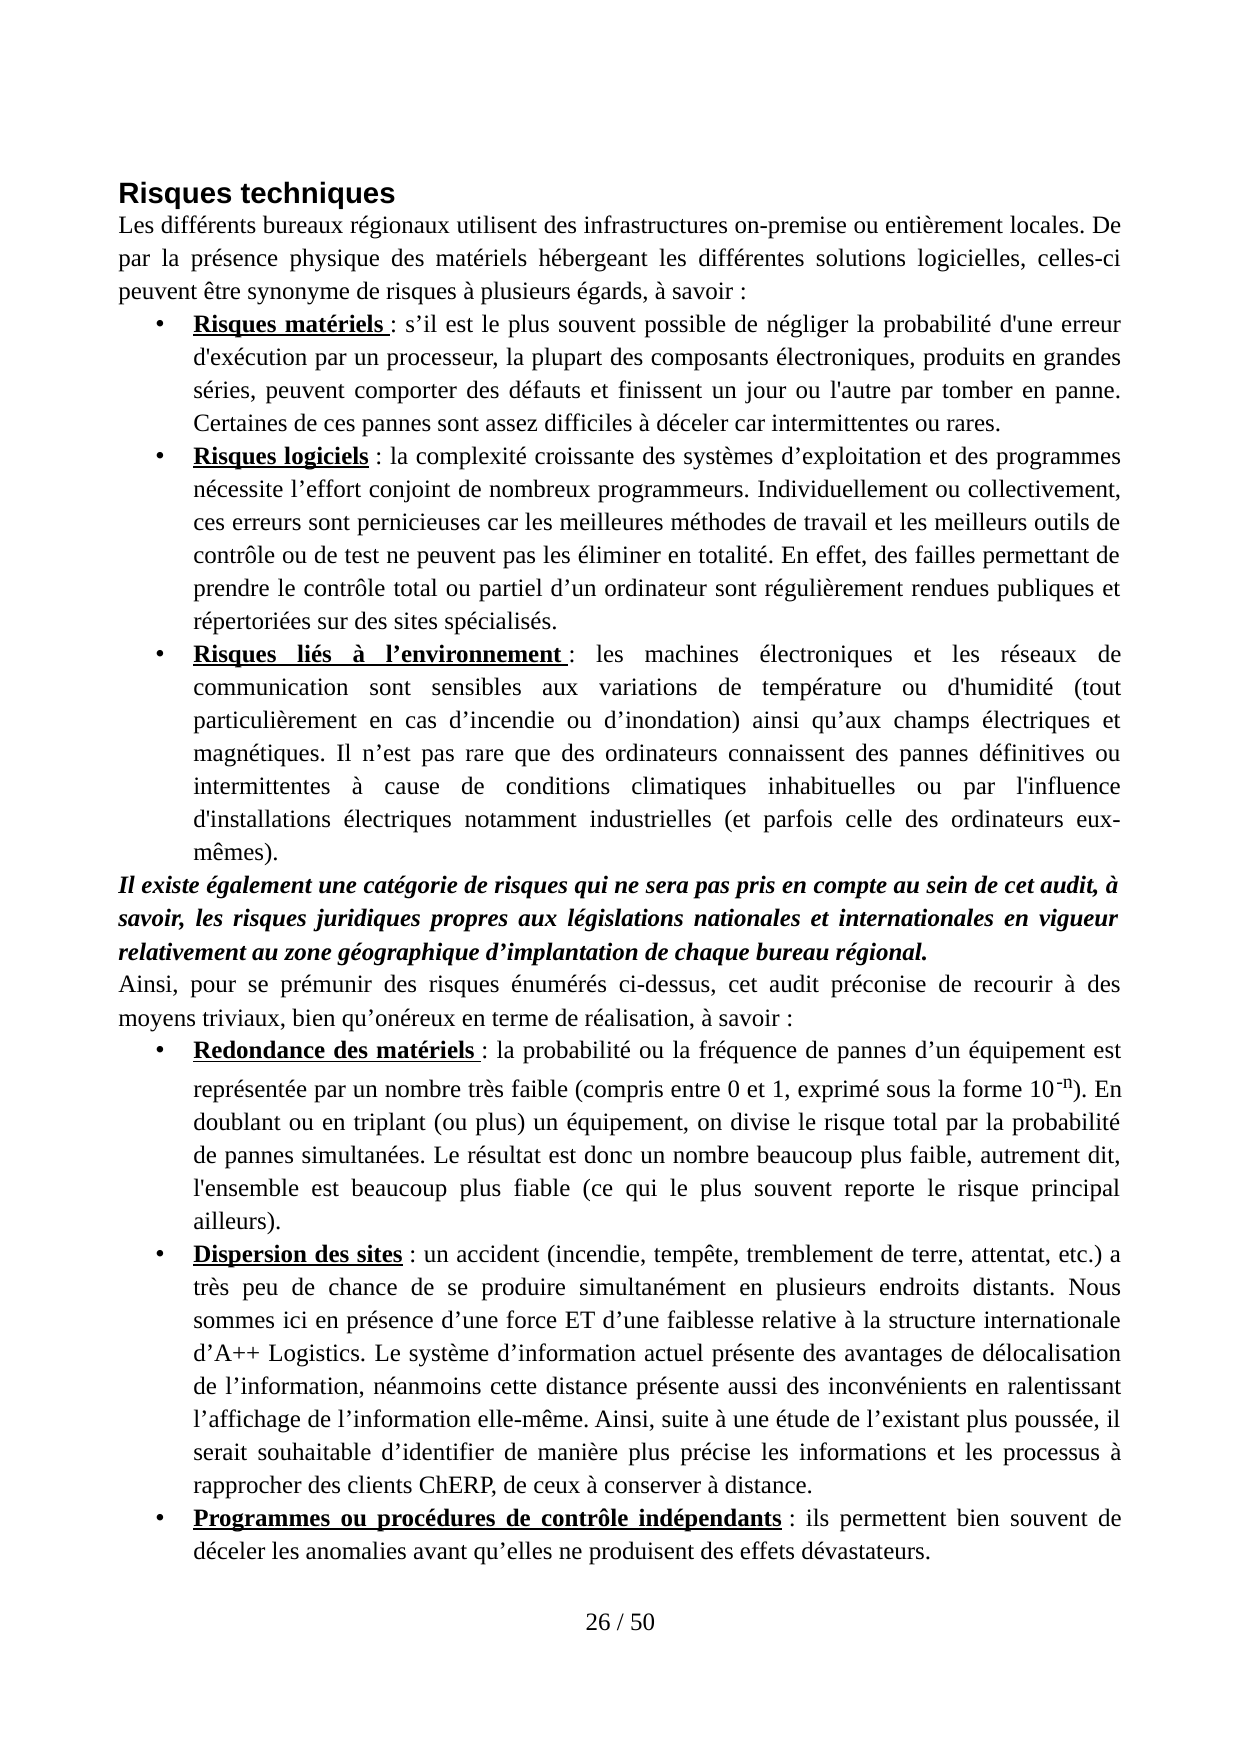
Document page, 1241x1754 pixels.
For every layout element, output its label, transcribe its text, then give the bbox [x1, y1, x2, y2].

text Les différents bureaux régionaux utilisent des infrastructures on-premise ou entièrement locales. De par la présence physique des matériels hébergeant les différentes solutions logicielles, celles-ci peuvent être synonyme de risques à plusieurs égards, à savoir : [118, 210, 1122, 305]
list Dispersion des sites : un accident (incendie, tempête, tremblement de terre, attentat, etc.) a très peu de chance de se produire simultanément en plusieurs endroits distants. Nous sommes ici en présence d’une force ET d’une faiblesse relative à la structure internationale d’A++ Logistics. Le système d’information actuel présente des avantages de délocalisation de l’information, néanmoins cette distance présente aussi des inconvénients en ralentissant l’affichage de l’information elle-même. Ainsi, suite à une étude de l’existant plus poussée, il serait souhaitable d’identifier de manière plus précise les informations et les processus à rapprocher des clients ChERP, de ceux à conserver à distance. [156, 1239, 1122, 1499]
list Risques logiciels : la complexité croissante des systèmes d’exploitation et des programmes nécessite l’effort conjoint de nombreux programmeurs. Individuellement ou collectivement, ces erreurs sont pernicieuses car les meilleures méthodes de travail et les meilleurs outils de contrôle ou de test ne peuvent pas les éliminer en totalité. En effet, des failles permettant de prendre le contrôle total ou partiel d’un ordinateur sont régulièrement rendues publiques et répertoriées sur des sites spécialisés. [156, 441, 1122, 635]
list Risques matériels : s’il est le plus souvent possible de négliger la probabilité d'une erreur d'exécution par un processeur, la plupart des composants électroniques, produits en grandes séries, peuvent comporter des défauts et finissent un jour ou l'autre par tomber en panne. Certaines de ces pannes sont assez difficiles à déceler car intermittentes ou rares. [156, 309, 1122, 437]
list Risques liés à l’environnement : les machines électroniques et les réseaux de communication sont sensibles aux variations de température ou d'humidité (tout particulièrement en cas d’incendie ou d’inondation) ainsi qu’aux champs électriques et magnétiques. Il n’est pas rare que des ordinateurs connaissent des pannes définitives ou intermittentes à cause de conditions climatiques inhabituelles ou par l'influence d'installations électriques notamment industrielles (et parfois celle des ordinateurs eux-mêmes). [156, 639, 1122, 866]
text Il existe également une catégorie de risques qui ne sera pas pris en compte au sein de cet audit, à savoir, les risques juridiques propres aux législations nationales et internationales en vigueur relativement au zone géographique d’implantation de chaque bureau régional. [118, 871, 1122, 965]
list Redondance des matériels : la probabilité ou la fréquence de pannes d’un équipement est représentée par un nombre très faible (compris entre 0 et 1, exprimé sous la forme 10-n). En doublant ou en triplant (ou plus) un équipement, on divise le risque total par la probabilité de pannes simultanées. Le résultat est donc un nombre beaucoup plus faible, autrement dit, l'ensemble est beaucoup plus fiable (ce qui le plus souvent reporte le risque principal ailleurs). [156, 1036, 1122, 1235]
text Ainsi, pour se prémunir des risques énumérés ci-dessus, cet audit préconise de recourir à des moyens triviaux, bien qu’onéreux en terme de réalisation, à savoir : [118, 969, 1122, 1031]
list Programmes ou procédures de contrôle indépendants : ils permettent bien souvent de déceler les anomalies avant qu’elles ne produisent des effets dévastateurs. [156, 1503, 1122, 1565]
subtitle Risques techniques [118, 176, 1122, 210]
